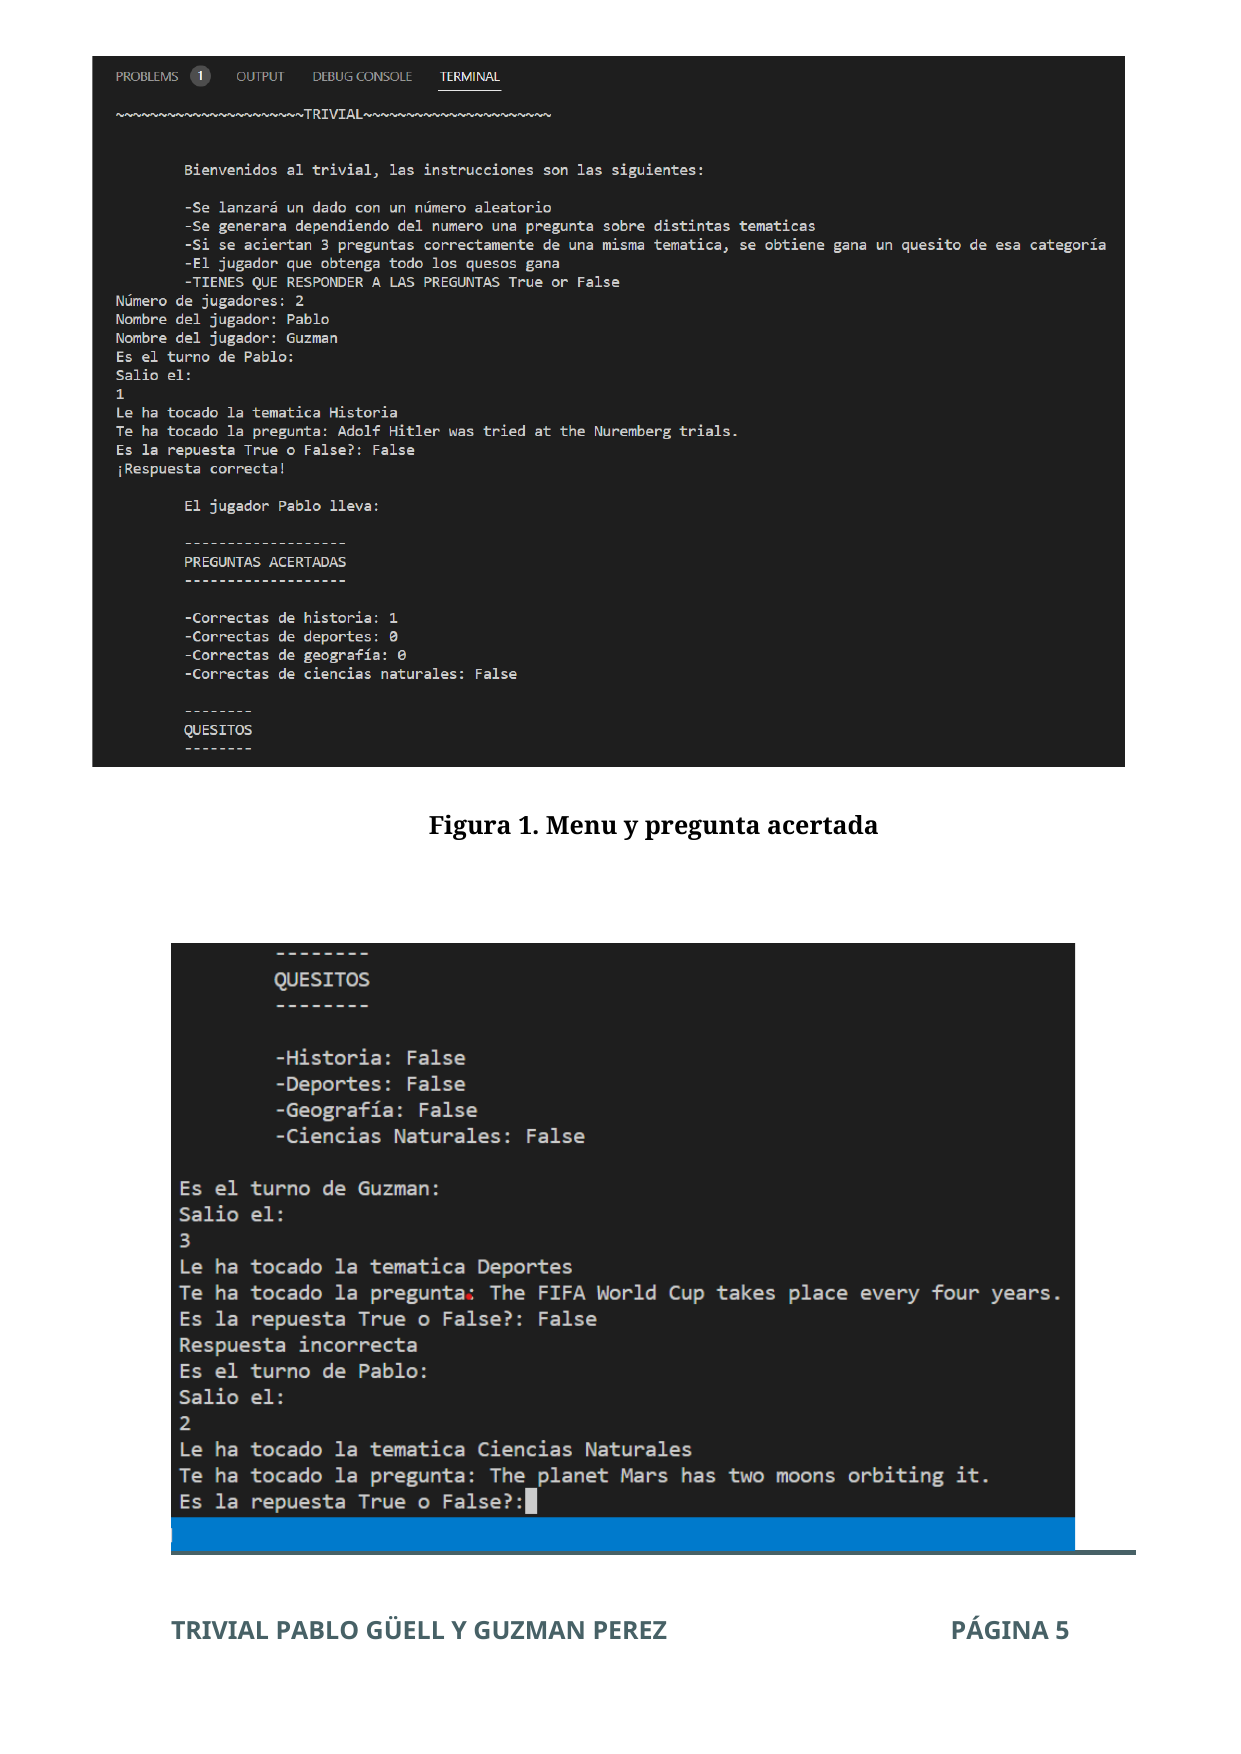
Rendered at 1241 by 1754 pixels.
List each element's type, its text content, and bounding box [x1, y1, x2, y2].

table_header Figura 1. Menu y pregunta acertada [171, 637, 1136, 1550]
table_header [59, 637, 171, 1550]
table_cell [59, 74, 92, 603]
table_header [1136, 637, 1240, 1550]
table_cell [1125, 74, 1182, 603]
